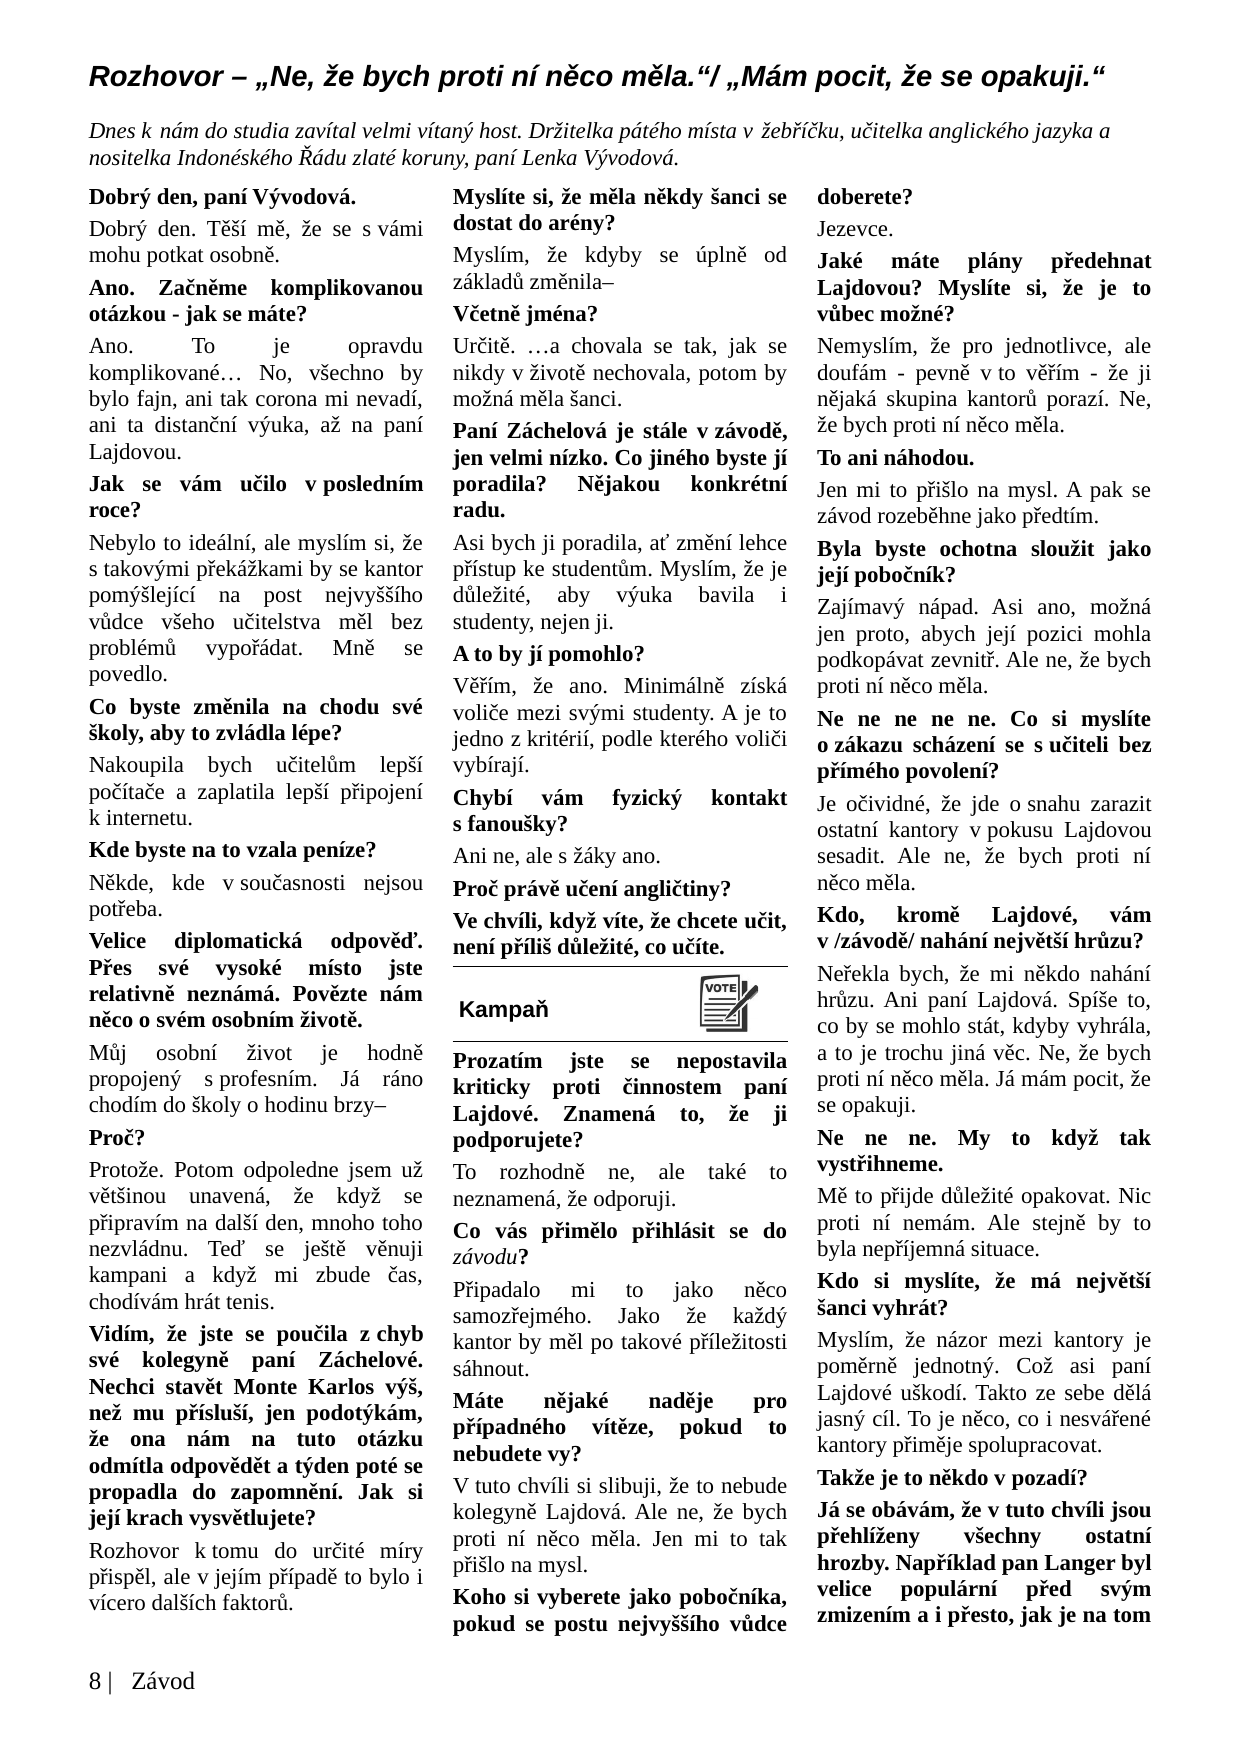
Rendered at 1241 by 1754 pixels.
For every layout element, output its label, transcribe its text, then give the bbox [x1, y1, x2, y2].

text Je očividné, že jde o snahu zarazit ostatní kantory v pokusu Lajdovou sesadit. Ale ne, že bych proti ní něco měla. [817, 789, 1152, 895]
text Co vás přimělo přihlásit se do závodu? [453, 1217, 787, 1270]
text A to by jí pomohlo? [453, 640, 787, 666]
text V tuto chvíli si slibuji, že to nebude kolegyně Lajdová. Ale ne, že bych proti ní něco měla. Jen mi to tak přišlo na mysl. [453, 1472, 787, 1577]
text Kdo si myslíte, že má největší šanci vyhrát? [817, 1267, 1152, 1320]
text Dobrý den. Těší mě, že se s vámi mohu potkat osobně. [88, 215, 423, 268]
text Nemyslím, že pro jednotlivce, ale doufám - pevně v to věřím - že ji nějaká skupina kantorů porazí. Ne, že bych proti ní něco měla. [817, 332, 1152, 438]
text Asi bych ji poradila, ať změní lehce přístup ke studentům. Myslím, že je důležité, aby výuka bavila i studenty, nejen ji. [453, 529, 787, 634]
text Připadalo mi to jako něco samozřejmého. Jako že každý kantor by měl po takové příležitosti sáhnout. [453, 1276, 787, 1381]
text Co byste změnila na chodu své školy, aby to zvládla lépe? [88, 693, 423, 745]
text Ano. To je opravdu komplikované… No, všechno by bylo fajn, ani tak corona mi nevadí, ani ta distanční výuka, až na paní Lajdovou. [88, 332, 423, 464]
text Včetně jména? [453, 300, 787, 326]
text Mě to přijde důležité opakovat. Nic proti ní nemám. Ale stejně by to byla nepříjemná situace. [817, 1182, 1152, 1261]
text Ve chvíli, když víte, že chcete učit, není příliš důležité, co učíte. [453, 907, 787, 959]
text Myslím, že názor mezi kantory je poměrně jednotný. Což asi paní Lajdové uškodí. Takto ze sebe dělá jasný cíl. To je něco, co i nesvářené kantory přiměje spolupracovat. [817, 1326, 1152, 1458]
text Velice diplomatická odpověď. Přes své vysoké místo jste relativně neznámá. Povězte nám něco o svém osobním životě. [88, 927, 423, 1033]
text Určitě. …a chovala se tak, jak se nikdy v životě nechovala, potom by možná měla šanci. [453, 332, 787, 411]
text Rozhovor k tomu do určité míry přispěl, ale v jejím případě to bylo i vícero dalších faktorů. [88, 1537, 423, 1616]
text Věřím, že ano. Minimálně získá voliče mezi svými studenty. A je to jedno z kritérií, podle kterého voliči vybírají. [453, 672, 787, 778]
text Můj osobní život je hodně propojený s profesním. Já ráno chodím do školy o hodinu brzy– [88, 1039, 423, 1118]
text Koho si vyberete jako pobočníka, pokud se postu nejvyššího vůdce [453, 1583, 787, 1636]
text doberete? [817, 183, 1152, 209]
text Nakoupila bych učitelům lepší počítače a zaplatila lepší připojení k internetu. [88, 751, 423, 830]
text Proč? [88, 1124, 423, 1150]
text Máte nějaké naděje pro případného vítěze, pokud to nebudete vy? [453, 1387, 787, 1466]
text Prozatím jste se nepostavila kriticky proti činnostem paní Lajdové. Znamená to, že ji podporujete? [453, 1047, 787, 1152]
text Dobrý den, paní Vývodová. [88, 183, 423, 209]
text Jaké máte plány předehnat Lajdovou? Myslíte si, že je to vůbec možné? [817, 247, 1152, 326]
text Ani ne, ale s žáky ano. [453, 842, 787, 869]
text Jak se vám učilo v posledním roce? [88, 470, 423, 523]
text Já se obávám, že v tuto chvíli jsou přehlíženy všechny ostatní hrozby. Například pan Langer byl velice populární před svým zmizením a i přesto, jak je na tom [817, 1496, 1152, 1628]
text Protože. Potom odpoledne jsem už většinou unavená, že když se připravím na další den, mnoho toho nezvládnu. Teď se ještě věnuji kampani a když mi zbude čas, chodívám hrát tenis. [88, 1156, 423, 1314]
text To ani náhodou. [817, 444, 1152, 470]
text Vidím, že jste se poučila z chyb své kolegyně paní Záchelové. Nechci stavět Monte Karlos výš, než mu přísluší, jen podotýkám, že ona nám na tuto otázku odmítla odpovědět a týden poté se propadla do zapomnění. Jak si její krach vysvětlujete? [88, 1320, 423, 1531]
text Kdo, kromě Lajdové, vám v /závodě/ nahání největší hrůzu? [817, 901, 1152, 954]
text Jezevce. [817, 215, 1152, 241]
text Proč právě učení angličtiny? [453, 874, 787, 901]
text Ne ne ne. My to když tak vystřihneme. [817, 1124, 1152, 1176]
text To rozhodně ne, ale také to neznamená, že odporuji. [453, 1158, 787, 1211]
text Jen mi to přišlo na mysl. A pak se závod rozeběhne jako předtím. [817, 476, 1152, 529]
text Nebylo to ideální, ale myslím si, že s takovými překážkami by se kantor pomýšlející na post nejvyššího vůdce všeho učitelstva měl bez problémů vypořádat. Mně se povedlo. [88, 529, 423, 687]
text Ne ne ne ne ne. Co si myslíte o zákazu scházení se s učiteli bez přímého povolení? [817, 704, 1152, 784]
text Zajímavý nápad. Asi ano, možná jen proto, abych její pozici mohla podkopávat zevnitř. Ale ne, že bych proti ní něco měla. [817, 593, 1152, 699]
text Paní Záchelová je stále v závodě, jen velmi nízko. Co jiného byste jí poradila? Nějakou konkrétní radu. [453, 417, 787, 523]
picture [699, 973, 759, 1033]
table_header Kampaň [453, 967, 787, 1041]
text Dnes k nám do studia zavítal velmi vítaný host. Držitelka pátého místa v žebříčku, učitelka anglického jazyka a nositelka Indonéského Řádu zlaté koruny, paní Lenka Vývodová. [88, 117, 1152, 170]
text Takže je to někdo v pozadí? [817, 1464, 1152, 1490]
text Myslíte si, že měla někdy šanci se dostat do arény? [453, 183, 787, 235]
text Chybí vám fyzický kontakt s fanoušky? [453, 784, 787, 836]
text Byla byste ochotna sloužit jako její pobočník? [817, 534, 1152, 587]
text Kde byste na to vzala peníze? [88, 836, 423, 863]
text Někde, kde v současnosti nejsou potřeba. [88, 869, 423, 921]
subtitle Rozhovor – „Ne, že bych proti ní něco měla.“/ „Mám pocit, že se opakuji.“ [88, 59, 1152, 93]
text Neřekla bych, že mi někdo nahání hrůzu. Ani paní Lajdová. Spíše to, co by se mohlo stát, kdyby vyhrála, a to je trochu jiná věc. Ne, že bych proti ní něco měla. Já mám pocit, že se opakuji. [817, 959, 1152, 1118]
text Myslím, že kdyby se úplně od základů změnila– [453, 241, 787, 294]
text Ano. Začněme komplikovanou otázkou - jak se máte? [88, 274, 423, 326]
